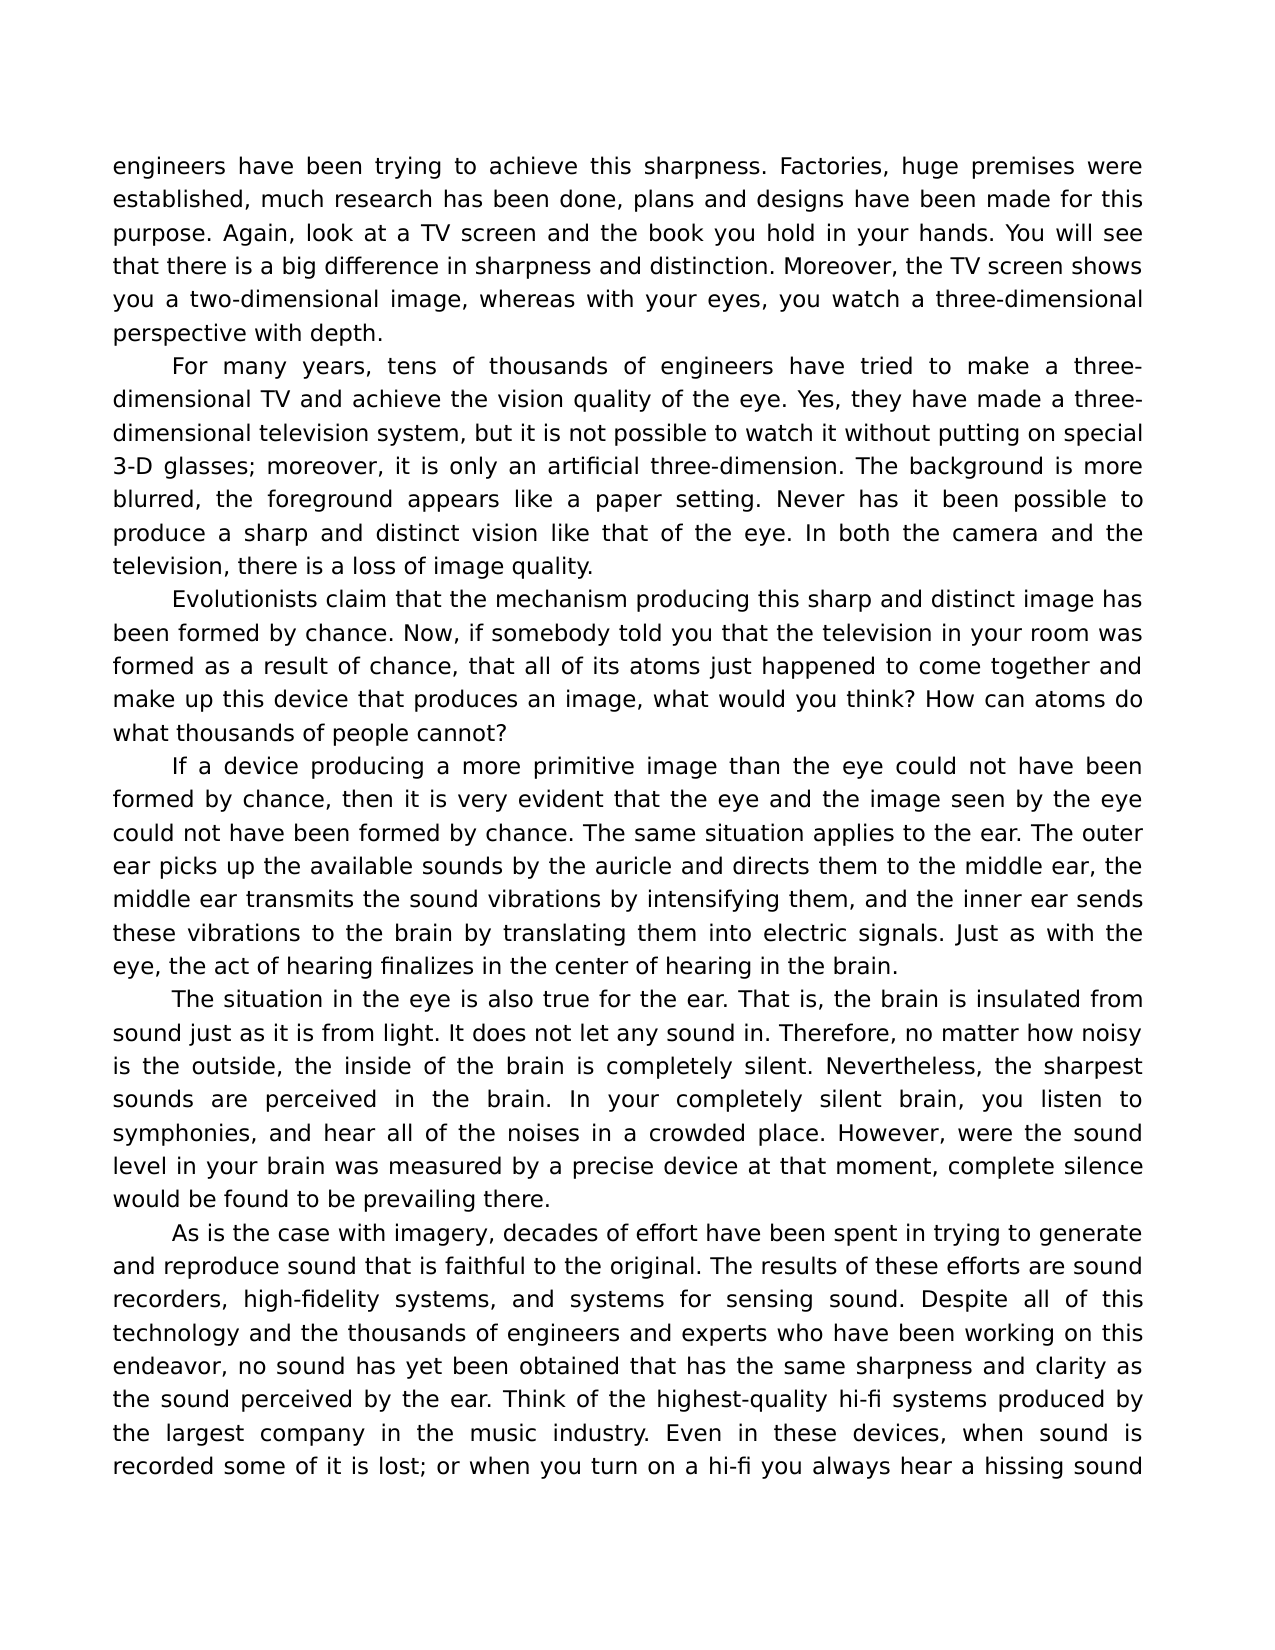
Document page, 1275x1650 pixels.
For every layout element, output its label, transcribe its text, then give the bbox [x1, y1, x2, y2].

text For many years, tens of thousands of engineers have tried to make a three-dimensional TV and achieve the vision quality of the eye. Yes, they have made a three-dimensional television system, but it is not possible to watch it without putting on special 3-D glasses; moreover, it is only an artificial three-dimension. The background is more blurred, the foreground appears like a paper setting. Never has it been possible to produce a sharp and distinct vision like that of the eye. In both the camera and the television, there is a loss of image quality. [112, 348, 1145, 581]
text As is the case with imagery, decades of effort have been spent in trying to generate and reproduce sound that is faithful to the original. The results of these efforts are sound recorders, high-fidelity systems, and systems for sensing sound. Despite all of this technology and the thousands of engineers and experts who have been working on this endeavor, no sound has yet been obtained that has the same sharpness and clarity as the sound perceived by the ear. Think of the highest-quality hi-fi systems produced by the largest company in the music industry. Even in these devices, when sound is recorded some of it is lost; or when you turn on a hi-fi you always hear a hissing sound [112, 1214, 1145, 1481]
text The situation in the eye is also true for the ear. That is, the brain is insulated from sound just as it is from light. It does not let any sound in. Therefore, no matter how noisy is the outside, the inside of the brain is completely silent. Nevertheless, the sharpest sounds are perceived in the brain. In your completely silent brain, you listen to symphonies, and hear all of the noises in a crowded place. However, were the sound level in your brain was measured by a precise device at that moment, complete silence would be found to be prevailing there. [112, 981, 1145, 1214]
text If a device producing a more primitive image than the eye could not have been formed by chance, then it is very evident that the eye and the image seen by the eye could not have been formed by chance. The same situation applies to the ear. The outer ear picks up the available sounds by the auricle and directs them to the middle ear, the middle ear transmits the sound vibrations by intensifying them, and the inner ear sends these vibrations to the brain by translating them into electric signals. Just as with the eye, the act of hearing finalizes in the center of hearing in the brain. [112, 748, 1145, 981]
text engineers have been trying to achieve this sharpness. Factories, huge premises were established, much research has been done, plans and designs have been made for this purpose. Again, look at a TV screen and the book you hold in your hands. You will see that there is a big difference in sharpness and distinction. Moreover, the TV screen shows you a two-dimensional image, whereas with your eyes, you watch a three-dimensional perspective with depth. [112, 148, 1145, 348]
text Evolutionists claim that the mechanism producing this sharp and distinct image has been formed by chance. Now, if somebody told you that the television in your room was formed as a result of chance, that all of its atoms just happened to come together and make up this device that produces an image, what would you think? How can atoms do what thousands of people cannot? [112, 581, 1145, 748]
